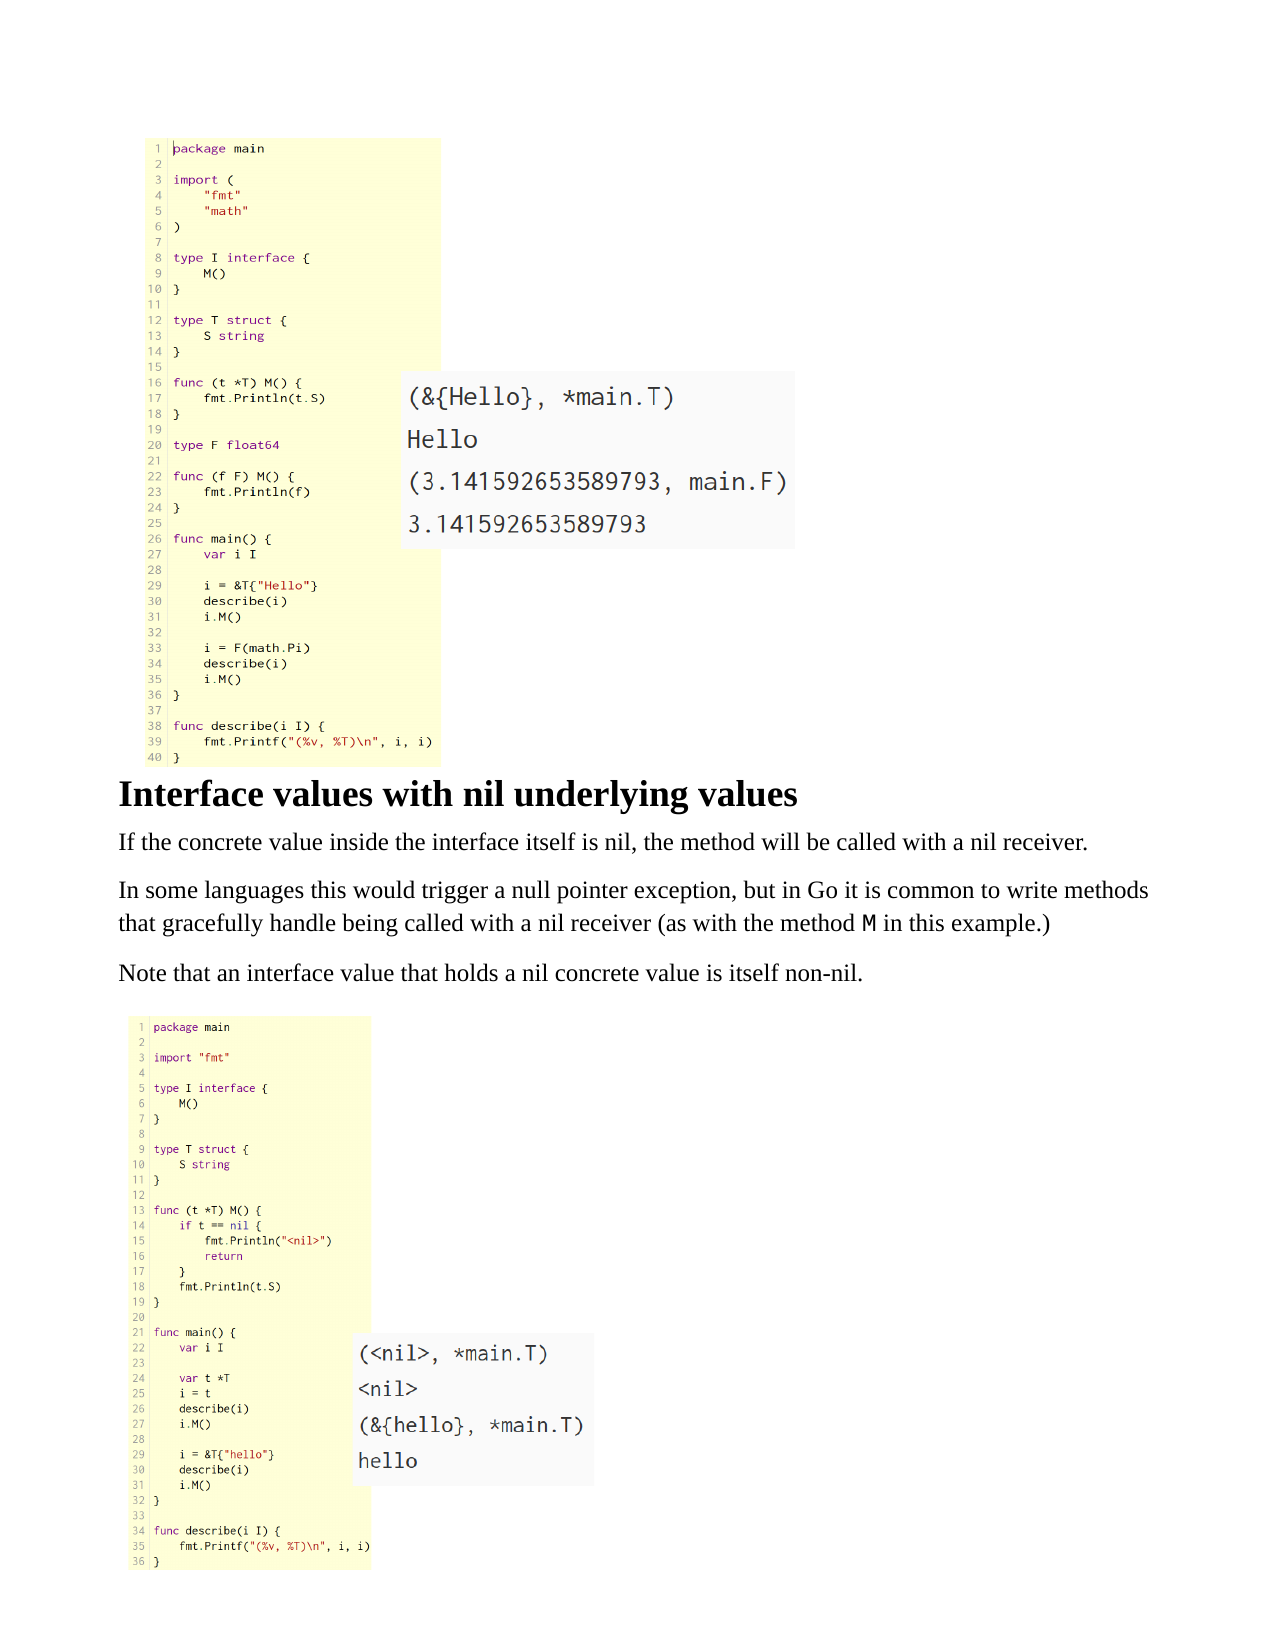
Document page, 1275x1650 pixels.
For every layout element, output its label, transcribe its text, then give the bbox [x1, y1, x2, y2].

subtitle Interface values with nil underlying values [118, 771, 1157, 814]
picture [145, 138, 795, 767]
text If the concrete value inside the interface itself is nil, the method will be called with a nil receiver. [118, 827, 1157, 856]
text Note that an interface value that holds a nil concrete value is itself non-nil. [118, 958, 1157, 986]
text In some languages this would trigger a null pointer exception, but in Go it is common to write methods that gracefully handle being called with a nil receiver (as with the method M in this example.) [118, 875, 1157, 938]
picture [128, 1016, 595, 1570]
